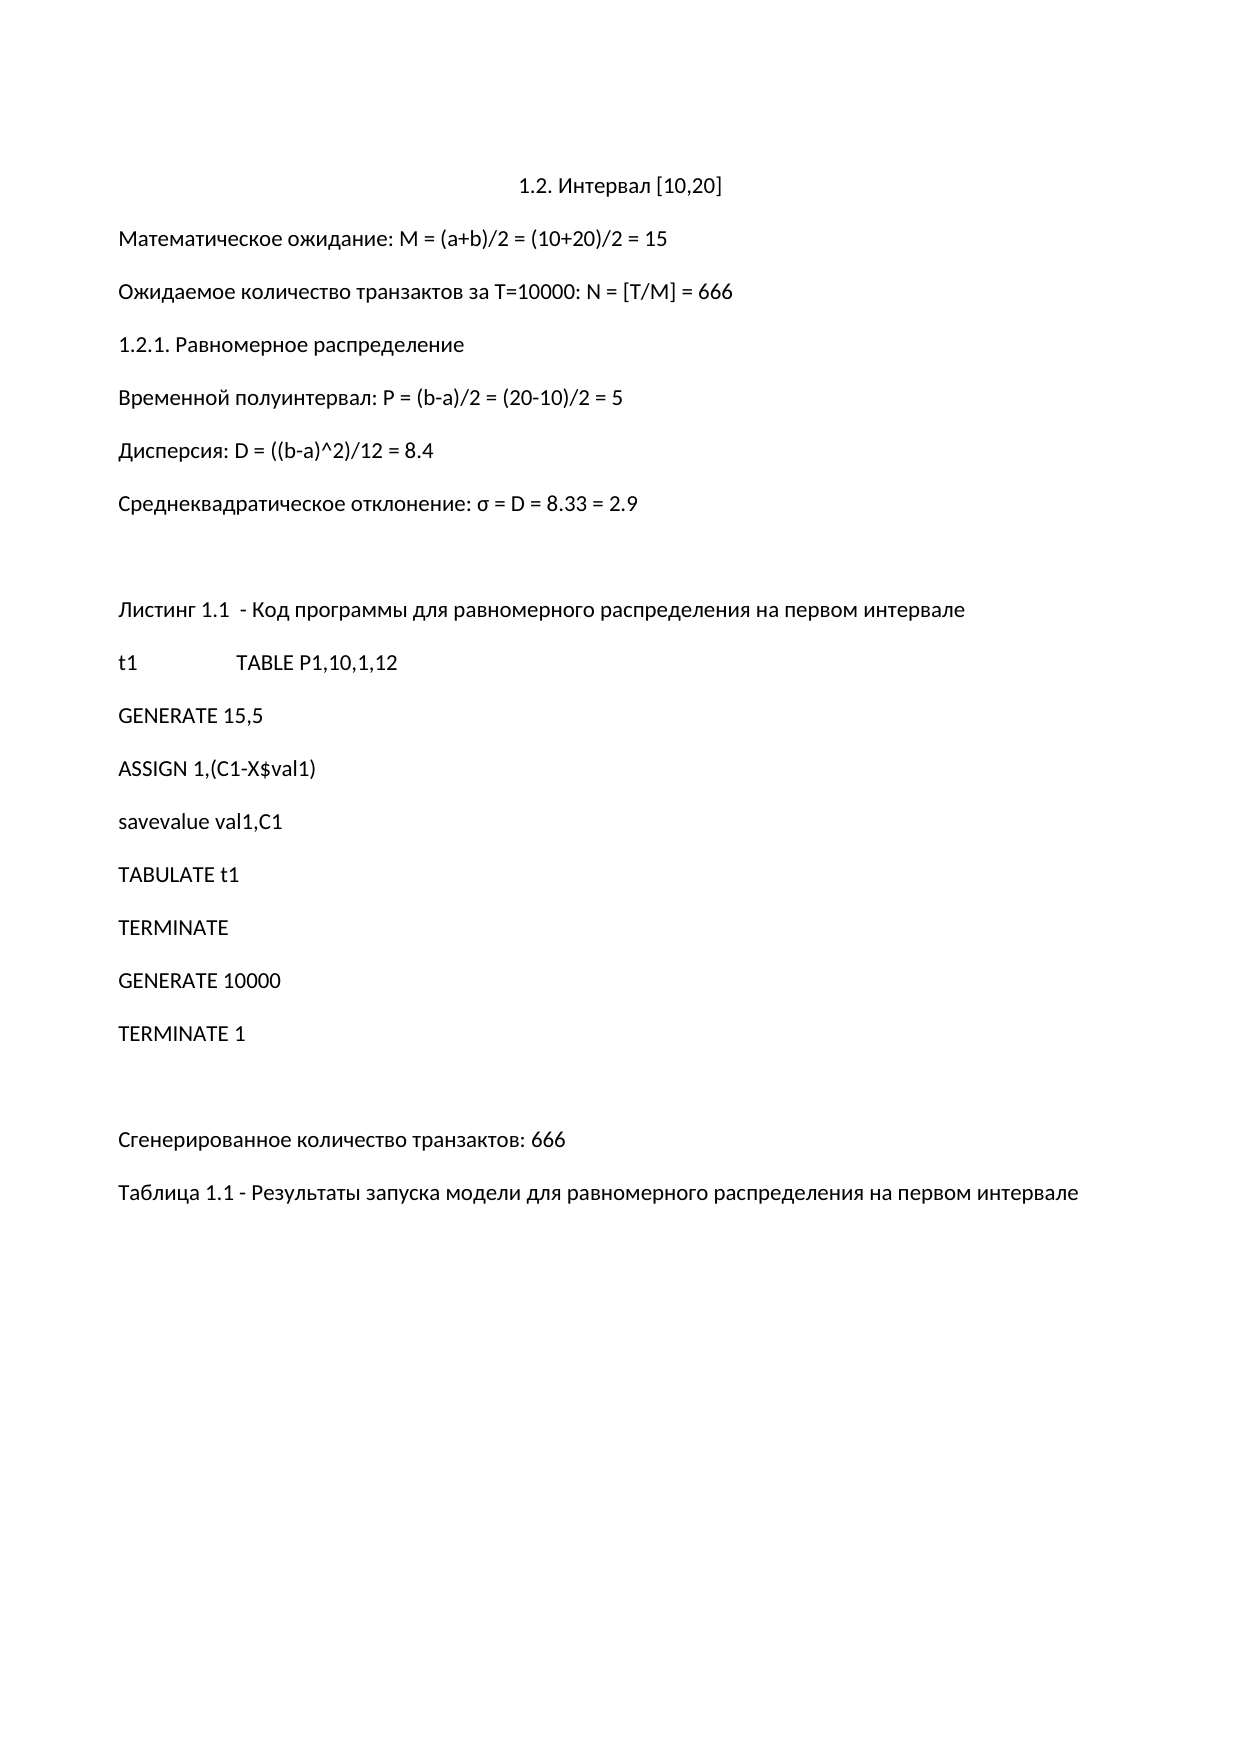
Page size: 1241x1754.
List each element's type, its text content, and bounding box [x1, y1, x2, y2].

text 1.2.1. Равномерное распределение [118, 330, 1122, 358]
text Листинг 1.1 - Код программы для равномерного распределения на первом интервале [118, 595, 1122, 623]
text savevalue val1,C1 [118, 807, 1122, 835]
text TABULATE t1 [118, 860, 1122, 888]
text Ожидаемое количество транзактов за T=10000: N = [T/M] = 666 [118, 277, 1122, 305]
text ASSIGN 1,(C1-X$val1) [118, 754, 1122, 782]
text Сгенерированное количество транзактов: 666 [118, 1126, 1122, 1153]
text Временной полуинтервал: P = (b-a)/2 = (20-10)/2 = 5 [118, 383, 1122, 411]
text GENERATE 15,5 [118, 701, 1122, 729]
text TERMINATE 1 [118, 1019, 1122, 1047]
text Математическое ожидание: M = (a+b)/2 = (10+20)/2 = 15 [118, 224, 1122, 252]
text Таблица 1.1 - Результаты запуска модели для равномерного распределения на первом интервале [118, 1178, 1122, 1207]
text Среднеквадратическое отклонение: σ = D = 8.33 = 2.9 [118, 489, 1122, 517]
text 1.2. Интервал [10,20] [118, 171, 1122, 199]
text t1 TABLE P1,10,1,12 [118, 648, 1122, 676]
text TERMINATE [118, 913, 1122, 941]
text Дисперсия: D = ((b-a)^2)/12 = 8.4 [118, 436, 1122, 464]
text GENERATE 10000 [118, 966, 1122, 994]
